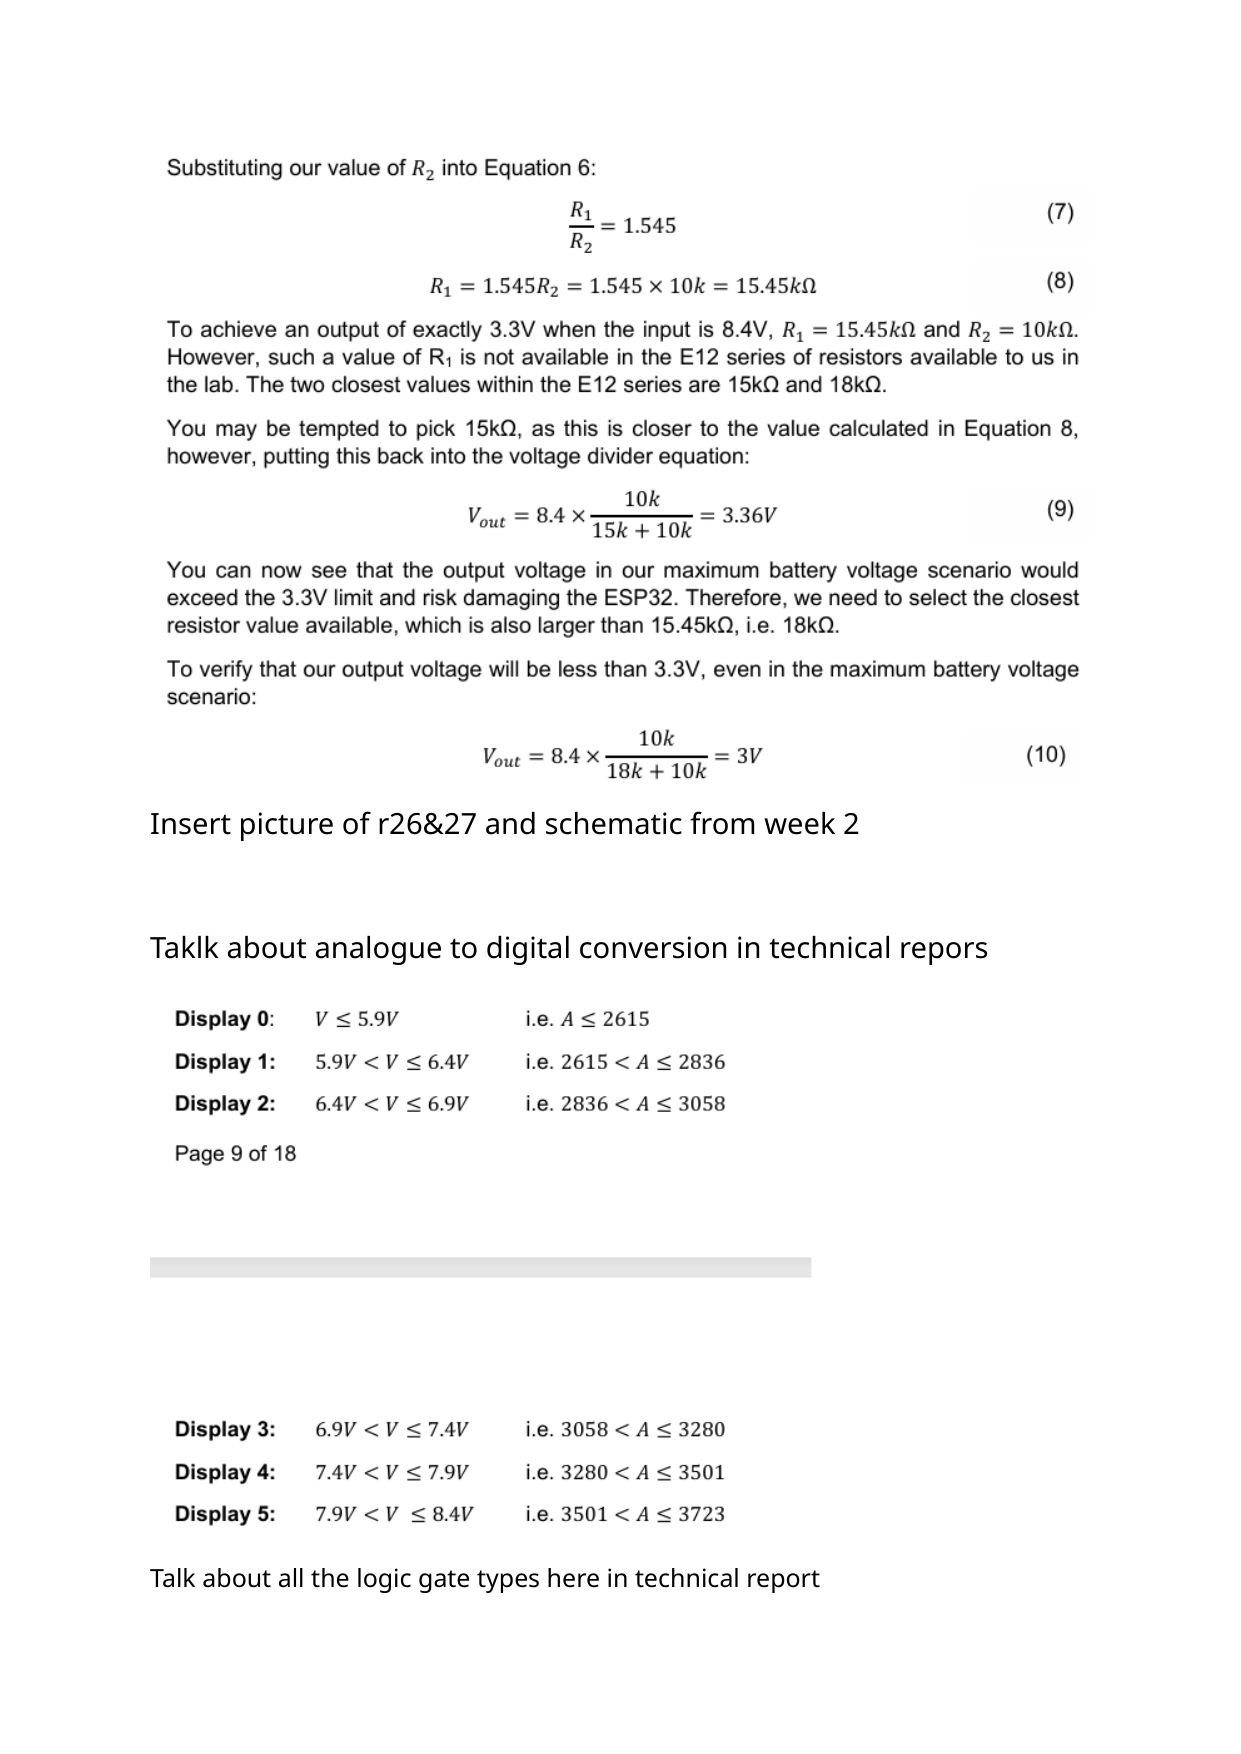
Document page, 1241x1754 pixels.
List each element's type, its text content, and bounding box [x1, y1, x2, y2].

text Talk about all the logic gate types here in technical report [150, 1560, 1090, 1594]
text Taklk about analogue to digital conversion in technical repors [150, 928, 1090, 967]
text Insert picture of r26&27 and schematic from week 2 [150, 803, 1090, 843]
